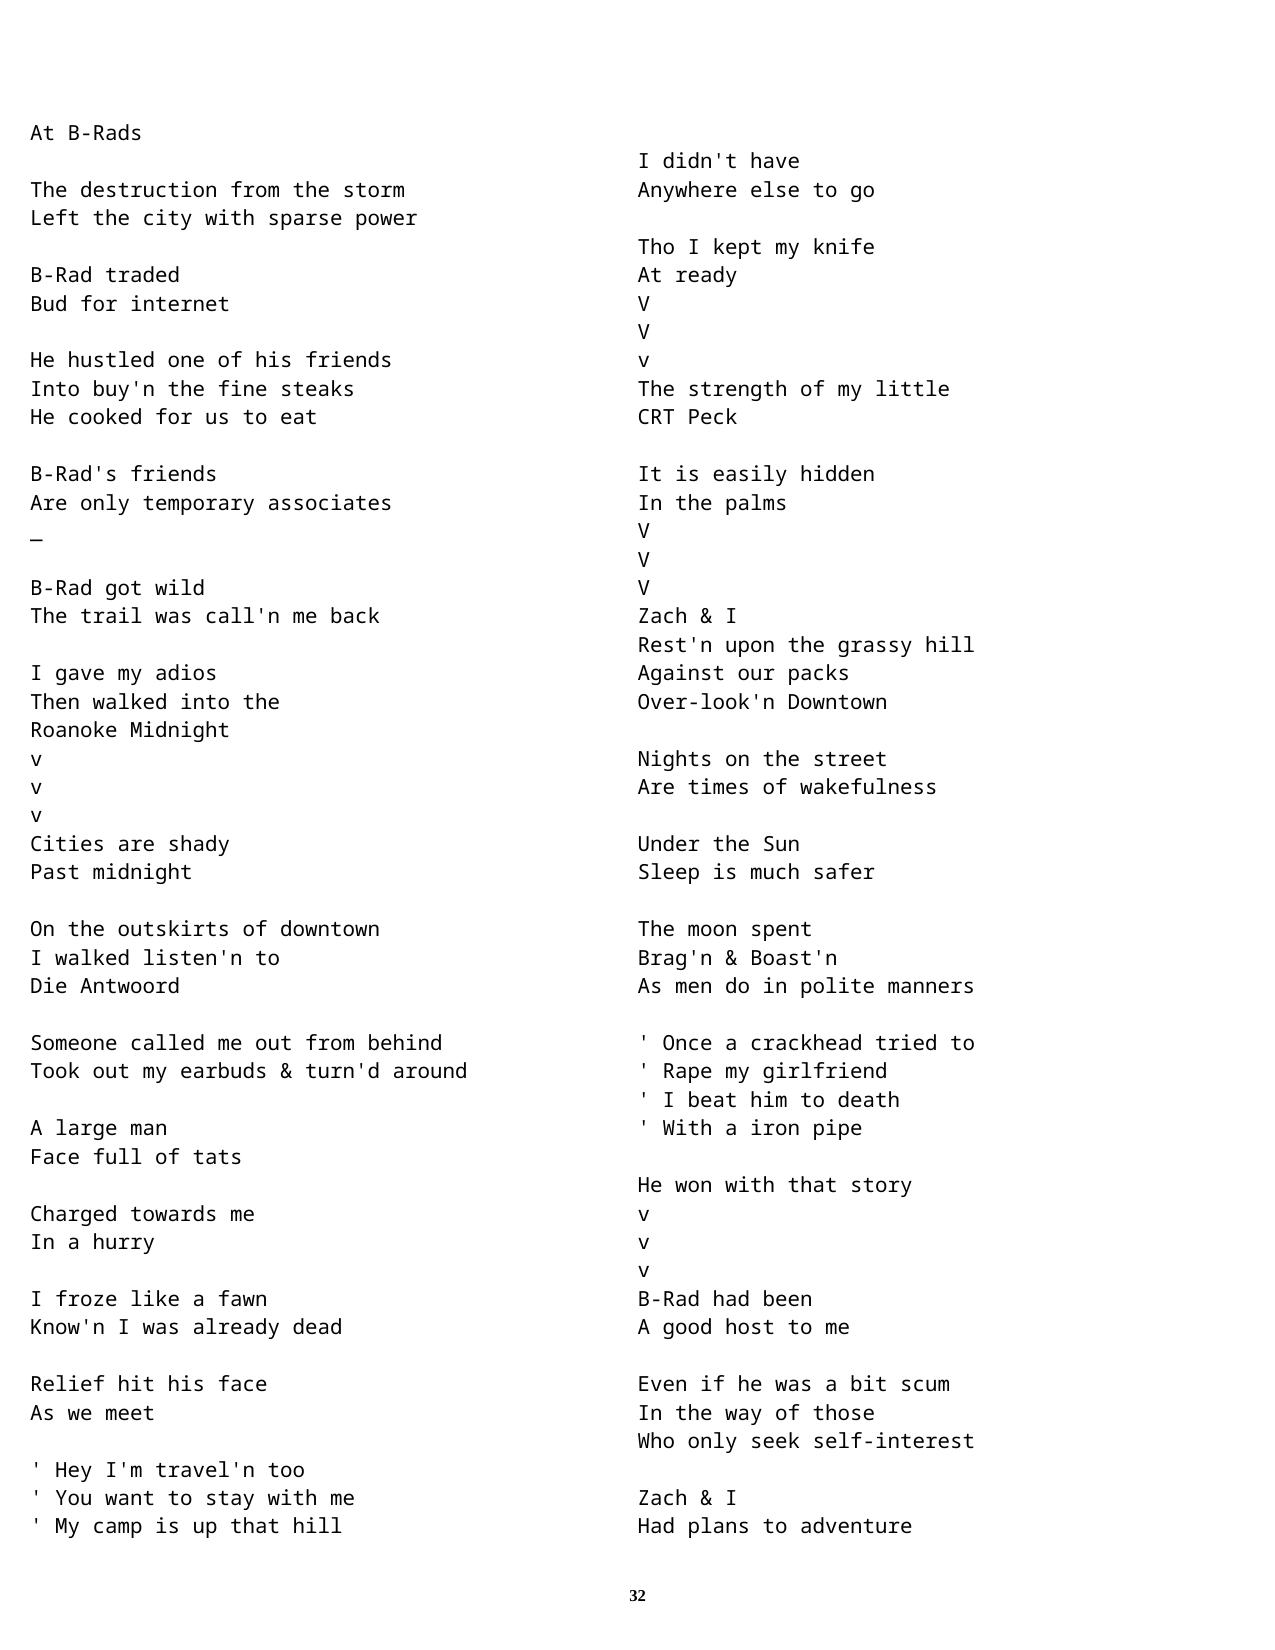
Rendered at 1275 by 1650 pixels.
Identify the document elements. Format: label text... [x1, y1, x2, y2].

text CRT Peck [637, 402, 1245, 431]
text Are only temporary associates [30, 488, 637, 516]
text Zach & I [637, 602, 1245, 630]
text At B-Rads [30, 118, 637, 147]
text At ready [637, 260, 1245, 289]
text Cities are shady [30, 829, 637, 857]
text Then walked into the [30, 687, 637, 715]
text Took out my earbuds & turn'd around [30, 1057, 637, 1085]
text V [637, 573, 1245, 602]
text As we meet [30, 1398, 637, 1426]
text V [637, 317, 1245, 346]
text In the way of those [637, 1398, 1245, 1426]
text Into buy'n the fine steaks [30, 374, 637, 402]
text The moon spent [637, 914, 1245, 943]
text Had plans to adventure [637, 1512, 1245, 1540]
text V [637, 289, 1245, 317]
text I didn't have [637, 147, 1245, 175]
text Nights on the street [637, 744, 1245, 772]
text In the palms [637, 488, 1245, 516]
text Left the city with sparse power [30, 203, 637, 232]
text v [30, 801, 637, 829]
text The trail was call'n me back [30, 602, 637, 630]
text v [637, 1256, 1245, 1284]
text ' Hey I'm travel'n too [30, 1455, 637, 1483]
text I froze like a fawn [30, 1284, 637, 1312]
text ' You want to stay with me [30, 1483, 637, 1512]
text Know'n I was already dead [30, 1312, 637, 1341]
text Roanoke Midnight [30, 715, 637, 744]
text ' Once a crackhead tried to [637, 1028, 1245, 1057]
text Against our packs [637, 658, 1245, 687]
text I gave my adios [30, 658, 637, 687]
text _ [30, 516, 637, 545]
text Brag'n & Boast'n [637, 943, 1245, 971]
text v [637, 1227, 1245, 1256]
text Zach & I [637, 1483, 1245, 1512]
text In a hurry [30, 1227, 637, 1256]
text As men do in polite manners [637, 971, 1245, 1000]
text ' I beat him to death [637, 1085, 1245, 1113]
text Anywhere else to go [637, 175, 1245, 203]
text Tho I kept my knife [637, 232, 1245, 260]
text Sleep is much safer [637, 857, 1245, 886]
text Charged towards me [30, 1199, 637, 1227]
text ' Rape my girlfriend [637, 1057, 1245, 1085]
text B-Rad traded [30, 260, 637, 289]
text On the outskirts of downtown [30, 914, 637, 943]
text v [30, 772, 637, 801]
text V [637, 516, 1245, 545]
text Someone called me out from behind [30, 1028, 637, 1057]
text ' With a iron pipe [637, 1113, 1245, 1142]
text Past midnight [30, 857, 637, 886]
text He cooked for us to eat [30, 402, 637, 431]
text The destruction from the storm [30, 175, 637, 203]
text Are times of wakefulness [637, 772, 1245, 801]
text A large man [30, 1113, 637, 1142]
text B-Rad got wild [30, 573, 637, 602]
text B-Rad had been [637, 1284, 1245, 1312]
text Bud for internet [30, 289, 637, 317]
text He hustled one of his friends [30, 346, 637, 374]
text A good host to me [637, 1312, 1245, 1341]
text Relief hit his face [30, 1369, 637, 1398]
text Under the Sun [637, 829, 1245, 857]
text Die Antwoord [30, 971, 637, 1000]
text He won with that story [637, 1170, 1245, 1199]
text The strength of my little [637, 374, 1245, 402]
text It is easily hidden [637, 459, 1245, 488]
text B-Rad's friends [30, 459, 637, 488]
text Face full of tats [30, 1142, 637, 1170]
text ' My camp is up that hill [30, 1512, 637, 1540]
text Rest'n upon the grassy hill [637, 630, 1245, 658]
text Even if he was a bit scum [637, 1369, 1245, 1398]
text v [637, 346, 1245, 374]
text Over-look'n Downtown [637, 687, 1245, 715]
text I walked listen'n to [30, 943, 637, 971]
text v [30, 744, 637, 772]
text Who only seek self-interest [637, 1426, 1245, 1455]
text V [637, 545, 1245, 573]
text v [637, 1199, 1245, 1227]
